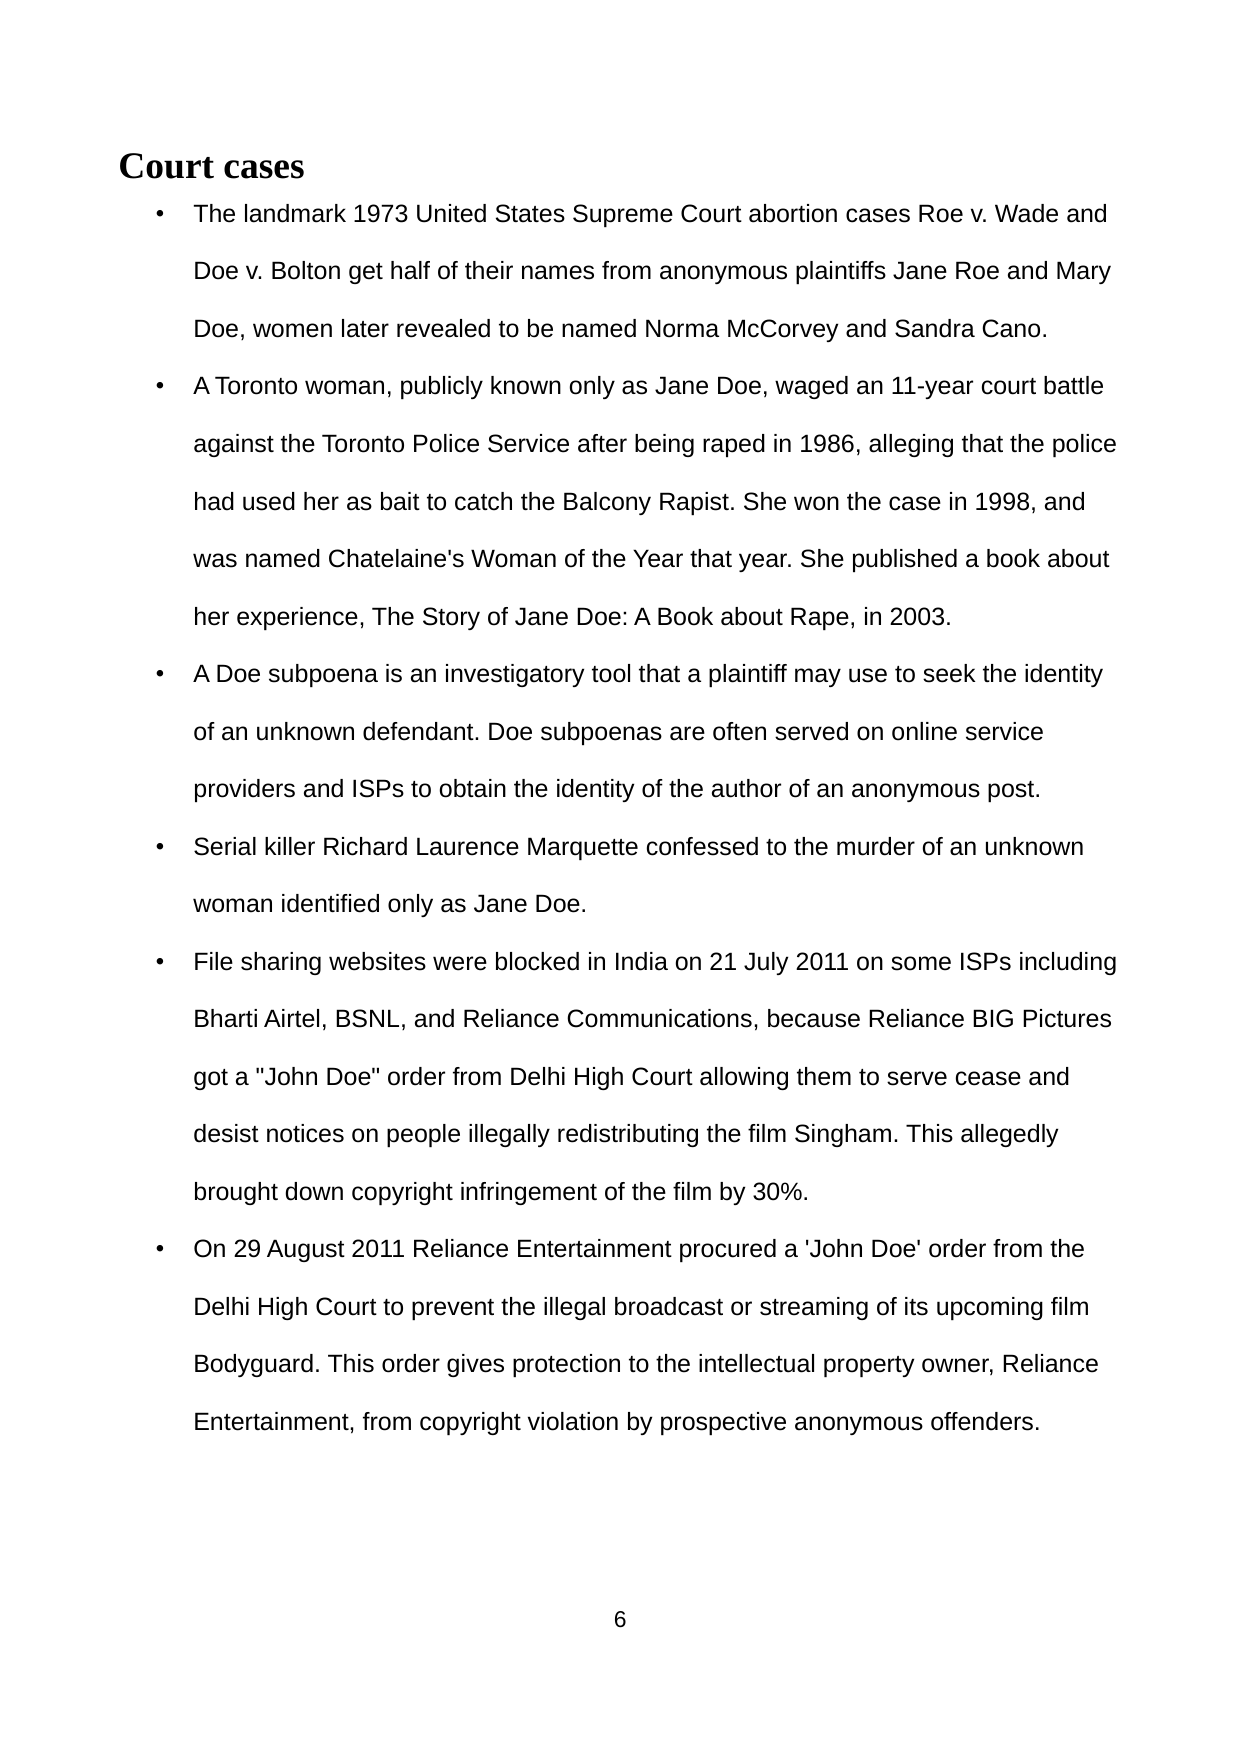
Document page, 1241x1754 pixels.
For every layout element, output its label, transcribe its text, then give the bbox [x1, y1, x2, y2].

list File sharing websites were blocked in India on 21 July 2011 on some ISPs including Bharti Airtel, BSNL, and Reliance Communications, because Reliance BIG Pictures got a "John Doe" order from Delhi High Court allowing them to serve cease and desist notices on people illegally redistributing the film Singham. This allegedly brought down copyright infringement of the film by 30%. [156, 947, 1122, 1206]
list A Toronto woman, publicly known only as Jane Doe, waged an 11-year court battle against the Toronto Police Service after being raped in 1986, alleging that the police had used her as bait to catch the Balcony Rapist. She won the case in 1998, and was named Chatelaine's Woman of the Year that year. She published a book about her experience, The Story of Jane Doe: A Book about Rape, in 2003. [156, 371, 1122, 630]
list On 29 August 2011 Reliance Entertainment procured a 'John Doe' order from the Delhi High Court to prevent the illegal broadcast or streaming of its upcoming film Bodyguard. This order gives protection to the intellectual property owner, Reliance Entertainment, from copyright violation by prospective anonymous offenders. [156, 1234, 1122, 1436]
list The landmark 1973 United States Supreme Court abortion cases Roe v. Wade and Doe v. Bolton get half of their names from anonymous plaintiffs Jane Roe and Mary Doe, women later revealed to be named Norma McCorvey and Sandra Cano. [156, 199, 1122, 343]
subtitle Court cases [118, 143, 1122, 186]
list A Doe subpoena is an investigatory tool that a plaintiff may use to seek the identity of an unknown defendant. Doe subpoenas are often served on online service providers and ISPs to obtain the identity of the author of an anonymous post. [156, 659, 1122, 803]
list Serial killer Richard Laurence Marquette confessed to the murder of an unknown woman identified only as Jane Doe. [156, 832, 1122, 918]
